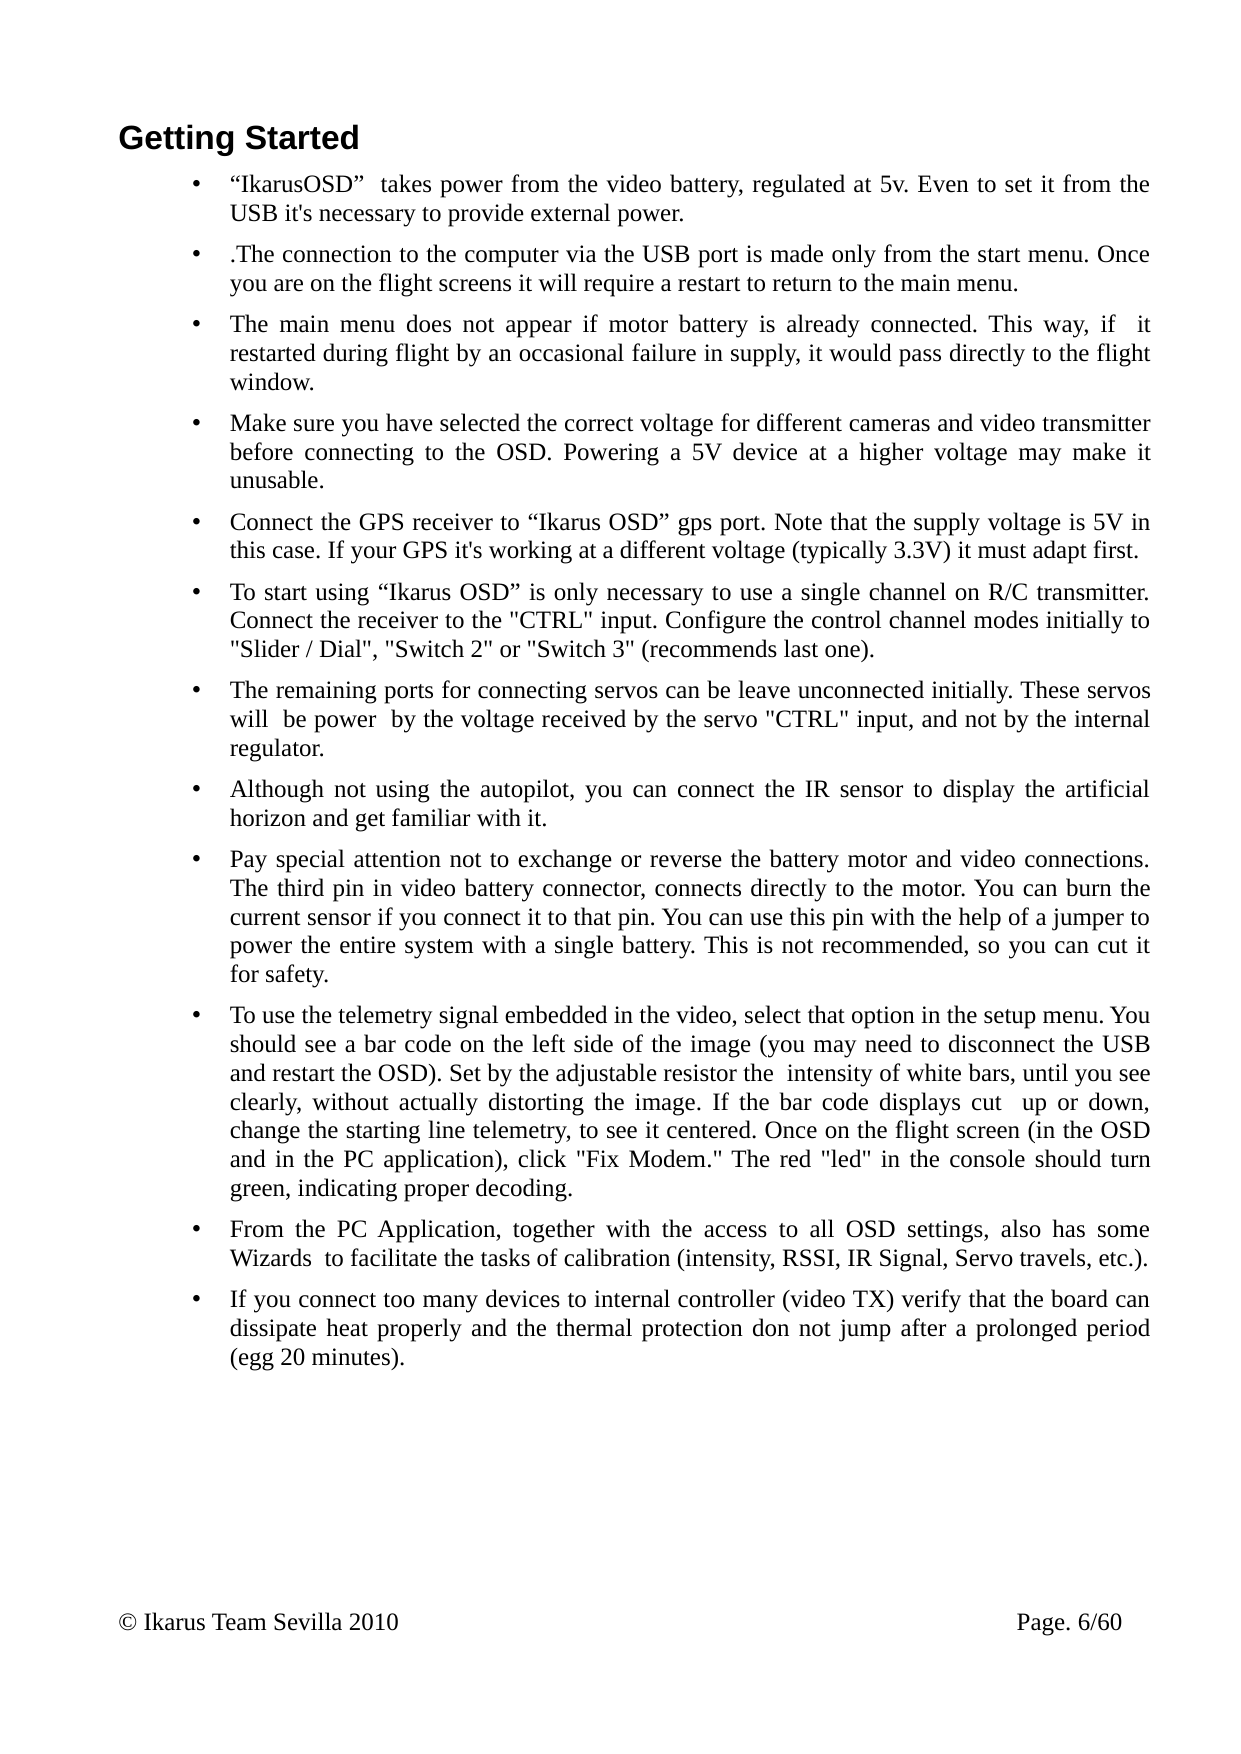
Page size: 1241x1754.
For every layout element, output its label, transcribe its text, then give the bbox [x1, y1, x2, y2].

subtitle Getting Started [118, 118, 1152, 157]
list .The connection to the computer via the USB port is made only from the start menu. Once you are on the flight screens it will require a restart to return to the main menu. [192, 239, 1152, 297]
list If you connect too many devices to internal controller (video TX) verify that the board can dissipate heat properly and the thermal protection don not jump after a prolonged period (egg 20 minutes). [192, 1284, 1152, 1371]
list Pay special attention not to exchange or reverse the battery motor and video connections. The third pin in video battery connector, connects directly to the motor. You can burn the current sensor if you connect it to that pin. You can use this pin with the help of a jumper to power the entire system with a single battery. This is not recommended, so you can cut it for safety. [192, 844, 1152, 988]
list To use the telemetry signal embedded in the video, select that option in the setup menu. You should see a bar code on the left side of the image (you may need to disconnect the USB and restart the OSD). Set by the adjustable resistor the intensity of white bars, until you see clearly, without actually distorting the image. If the bar code displays cut up or down, change the starting line telemetry, to see it centered. Once on the flight screen (in the OSD and in the PC application), click "Fix Modem." The red "led" in the console should turn green, indicating proper decoding. [192, 1001, 1152, 1202]
list “IkarusOSD” takes power from the video battery, regulated at 5v. Even to set it from the USB it's necessary to provide external power. [192, 169, 1152, 227]
list To start using “Ikarus OSD” is only necessary to use a single channel on R/C transmitter. Connect the receiver to the "CTRL" input. Configure the control channel modes initially to "Slider / Dial", "Switch 2" or "Switch 3" (recommends last one). [192, 577, 1152, 663]
list The main menu does not appear if motor battery is already connected. This way, if it restarted during flight by an occasional failure in supply, it would pass directly to the flight window. [192, 309, 1152, 396]
list The remaining ports for connecting servos can be leave unconnected initially. These servos will be power by the voltage received by the servo "CTRL" input, and not by the internal regulator. [192, 676, 1152, 762]
list Although not using the autopilot, you can connect the IR sensor to display the artificial horizon and get familiar with it. [192, 774, 1152, 832]
list From the PC Application, together with the access to all OSD settings, also has some Wizards to facilitate the tasks of calibration (intensity, RSSI, IR Signal, Servo travels, etc.). [192, 1214, 1152, 1272]
list Make sure you have selected the correct voltage for different cameras and video transmitter before connecting to the OSD. Powering a 5V device at a higher voltage may make it unusable. [192, 408, 1152, 494]
list Connect the GPS receiver to “Ikarus OSD” gps port. Note that the supply voltage is 5V in this case. If your GPS it's working at a different voltage (typically 3.3V) it must adapt first. [192, 507, 1152, 564]
